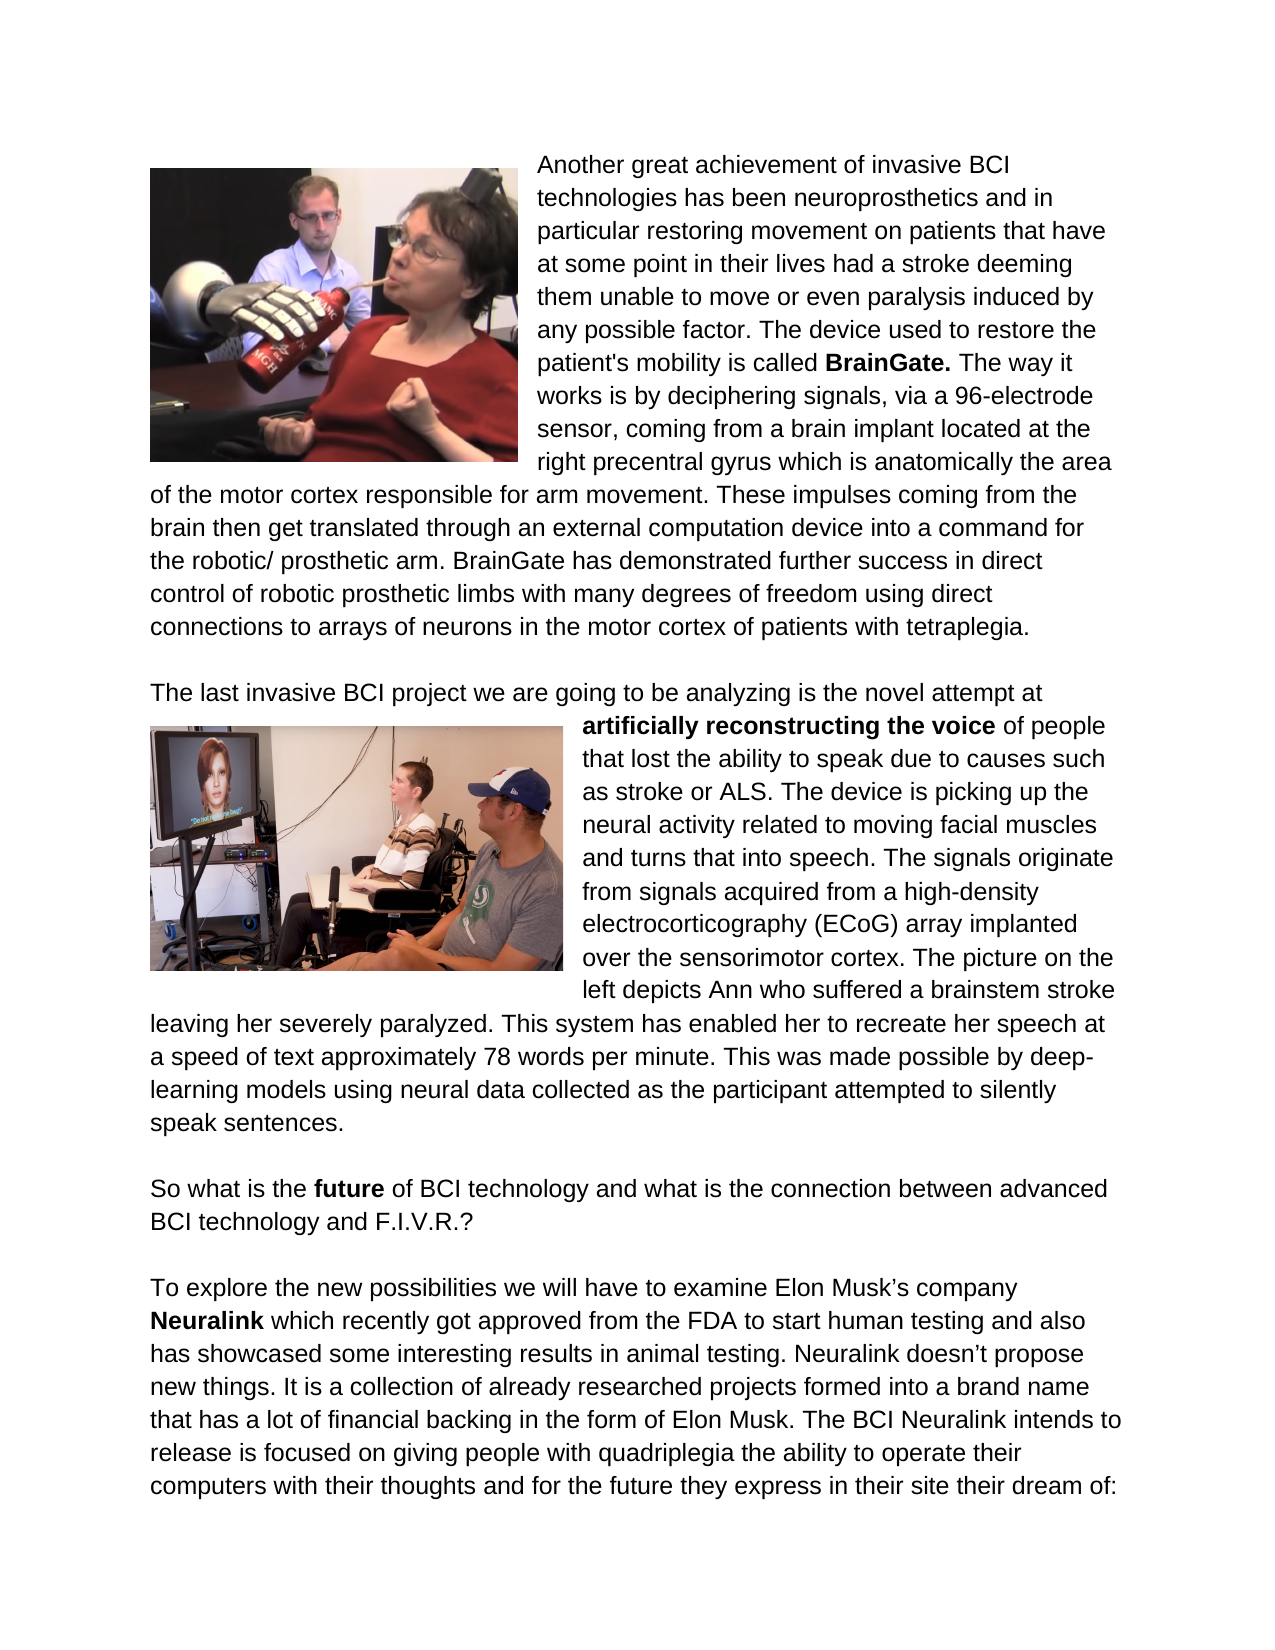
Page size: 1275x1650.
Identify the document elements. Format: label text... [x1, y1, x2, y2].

picture [150, 168, 518, 462]
text The last invasive BCI project we are going to be analyzing is the novel attempt at artificially reconstructing the voice of people that lost the ability to speak due to causes such as stroke or ALS. The device is picking up the neural activity related to moving facial muscles and turns that into speech. The signals originate from signals acquired from a high-density electrocorticography (ECoG) array implanted over the sensorimotor cortex. The picture on the left depicts Ann who suffered a brainstem stroke leaving her severely paralyzed. This system has enabled her to recreate her speech at a speed of text approximately 78 words per minute. This was made possible by deep-learning models using neural data collected as the participant attempted to silently speak sentences. [150, 678, 1125, 1136]
text To explore the new possibilities we will have to examine Elon Musk’s company Neuralink which recently got approved from the FDA to start human testing and also has showcased some interesting results in animal testing. Neuralink doesn’t propose new things. It is a collection of already researched projects formed into a brand name that has a lot of financial backing in the form of Elon Musk. The BCI Neuralink intends to release is focused on giving people with quadriplegia the ability to operate their computers with their thoughts and for the future they express in their site their dream of: [150, 1273, 1125, 1499]
picture [150, 726, 564, 971]
text Another great achievement of invasive BCI technologies has been neuroprosthetics and in particular restoring movement on patients that have at some point in their lives had a stroke deeming them unable to move or even paralysis induced by any possible factor. The device used to restore the patient's mobility is called BrainGate. The way it works is by deciphering signals, via a 96-electrode sensor, coming from a brain implant located at the right precentral gyrus which is anatomically the area of the motor cortex responsible for arm movement. These impulses coming from the brain then get translated through an external computation device into a command for the robotic/ prosthetic arm. BrainGate has demonstrated further success in direct control of robotic prosthetic limbs with many degrees of freedom using direct connections to arrays of neurons in the motor cortex of patients with tetraplegia. [150, 150, 1125, 641]
text So what is the future of BCI technology and what is the connection between advanced BCI technology and F.I.V.R.? [150, 1174, 1125, 1235]
